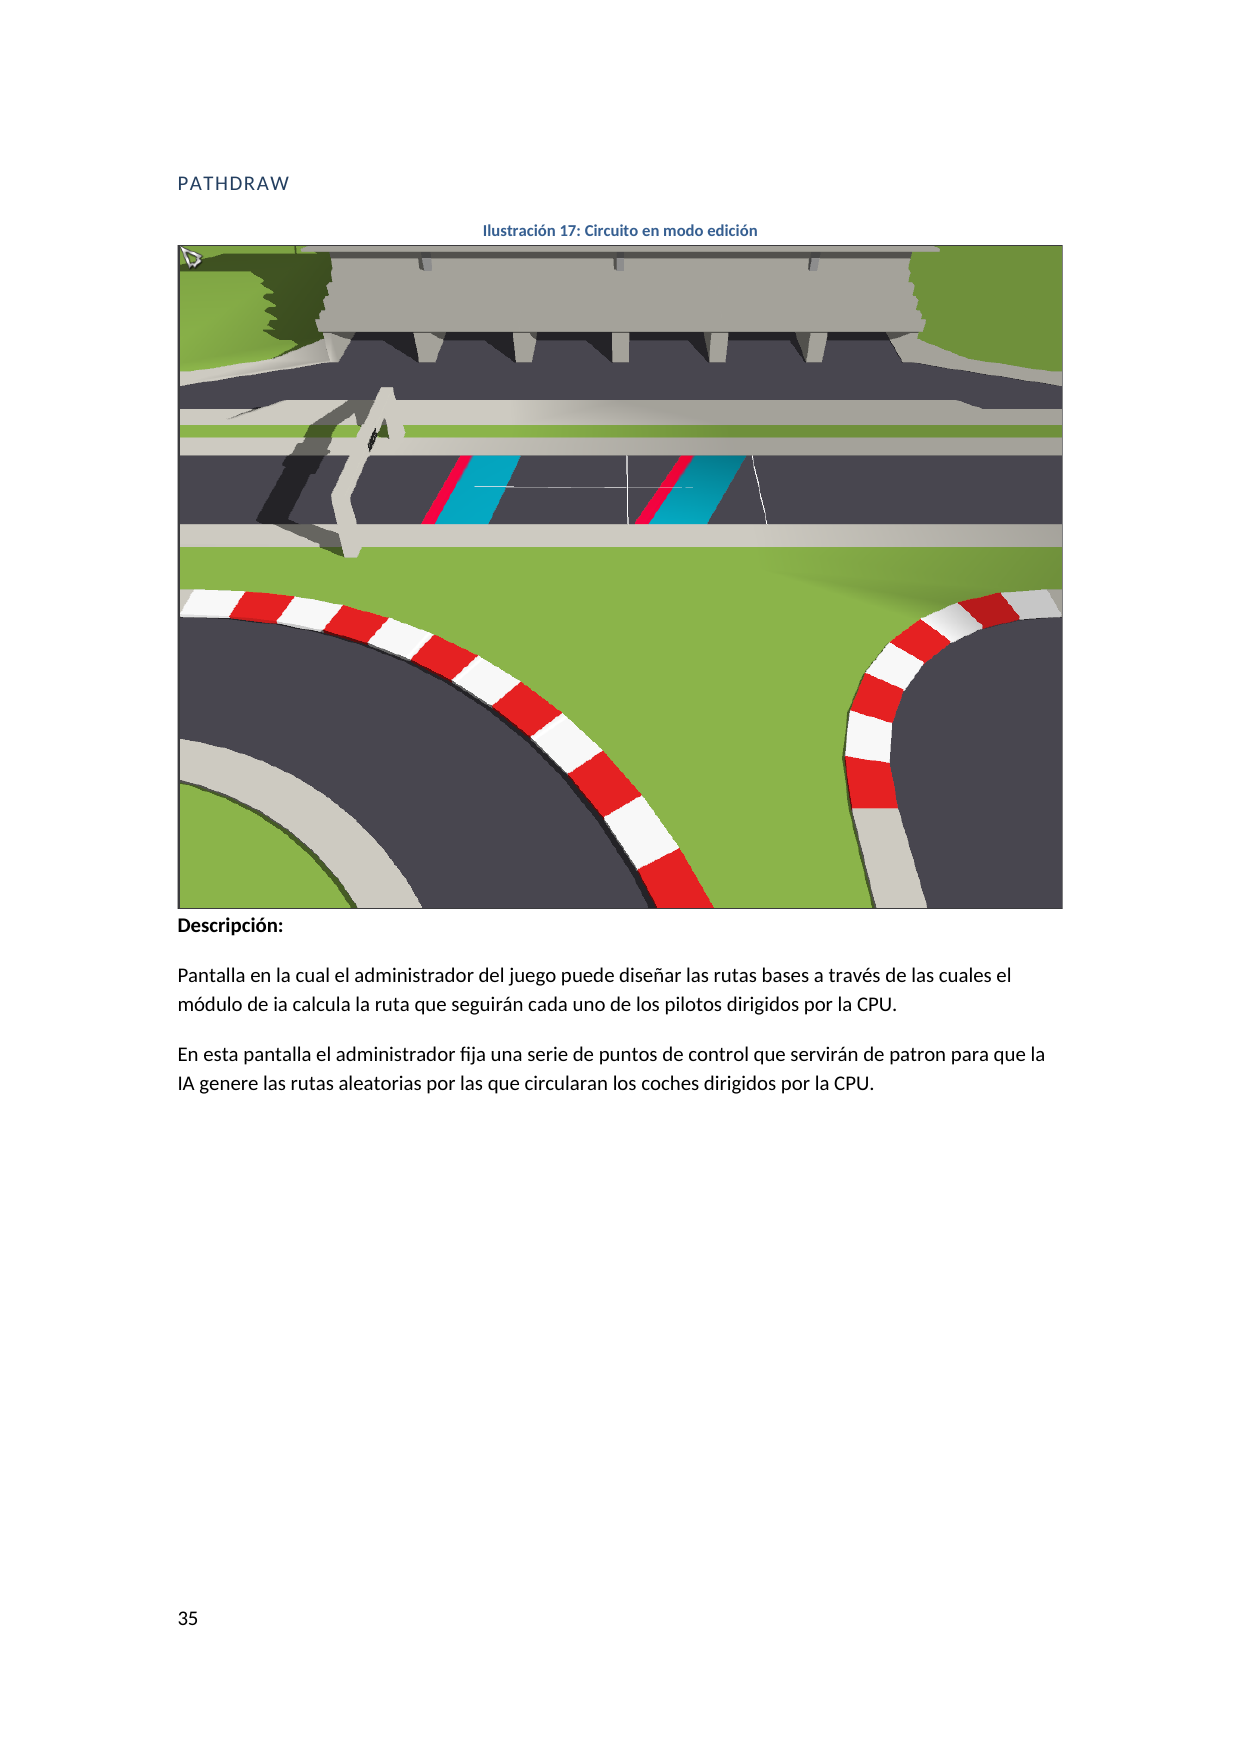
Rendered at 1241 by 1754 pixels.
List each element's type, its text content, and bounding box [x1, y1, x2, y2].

text Ilustración 17: Circuito en modo edición [177, 220, 1063, 241]
picture [177, 245, 1063, 909]
text PATHDRAW [177, 170, 1063, 196]
text En esta pantalla el administrador fija una serie de puntos de control que servirán de patron para que la IA genere las rutas aleatorias por las que circularan los coches dirigidos por la CPU. [177, 1041, 1063, 1096]
text Pantalla en la cual el administrador del juego puede diseñar las rutas bases a través de las cuales el módulo de ia calcula la ruta que seguirán cada uno de los pilotos dirigidos por la CPU. [177, 962, 1063, 1017]
text Descripción: [177, 909, 1063, 937]
